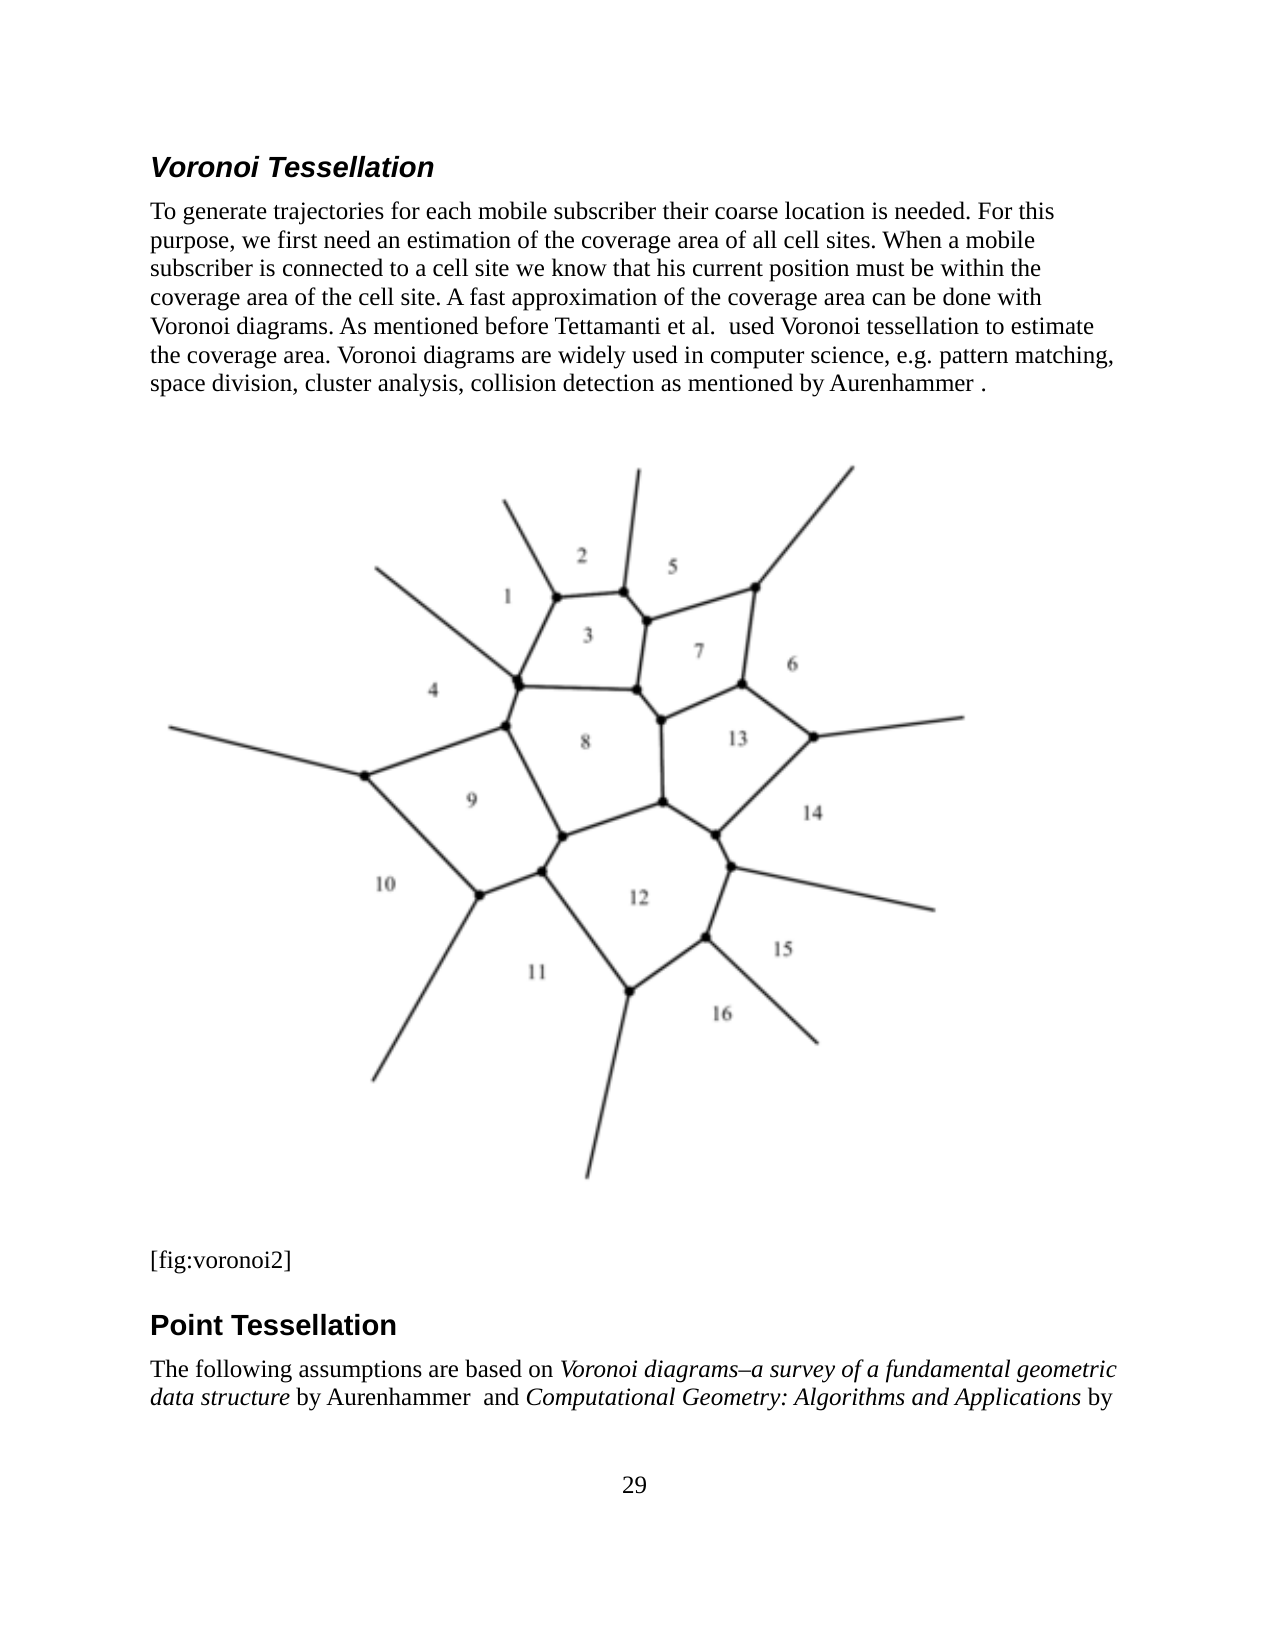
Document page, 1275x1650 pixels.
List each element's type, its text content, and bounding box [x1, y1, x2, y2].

text To generate trajectories for each mobile subscriber their coarse location is needed. For this purpose, we first need an estimation of the coverage area of all cell sites. When a mobile subscriber is connected to a cell site we know that his current position must be within the coverage area of the cell site. A fast approximation of the coverage area can be done with Voronoi diagrams. As mentioned before Tettamanti et al. used Voronoi tessellation to estimate the coverage area. Voronoi diagrams are widely used in computer science, e.g. pattern matching, space division, cluster analysis, collision detection as mentioned by Aurenhammer . [150, 196, 1125, 397]
subtitle Point Tessellation [150, 1308, 1125, 1341]
picture [150, 406, 984, 1240]
text The following assumptions are based on Voronoi diagrams–a survey of a fundamental geometric data structure by Aurenhammer and Computational Geometry: Algorithms and Applications by Makr de Berg . Let be a set of distinct points, in our case the location of each cell site. The Voronoi diagram of is a subdivision of the plane into cells. The property that each Voronoi cell must fulfill is that a point lies in the cell respective to a site only if for each where . Each cell defines the coverage area for the n-th cell site. Moreover each cell is a (possibly unbounded) open convex polygon. Figure [fig:voronoi2] illustrates a Voronoi diagram for 16 random points in a two dimensional space. It can be seen that the outer cells are not closed, they shape an open convex polygon. In Section [sec:boundaries] we show a method to produce closed polygons. [150, 1354, 1125, 1411]
subtitle Voronoi Tessellation [150, 150, 1125, 183]
text [fig:voronoi2] [150, 406, 1125, 1274]
